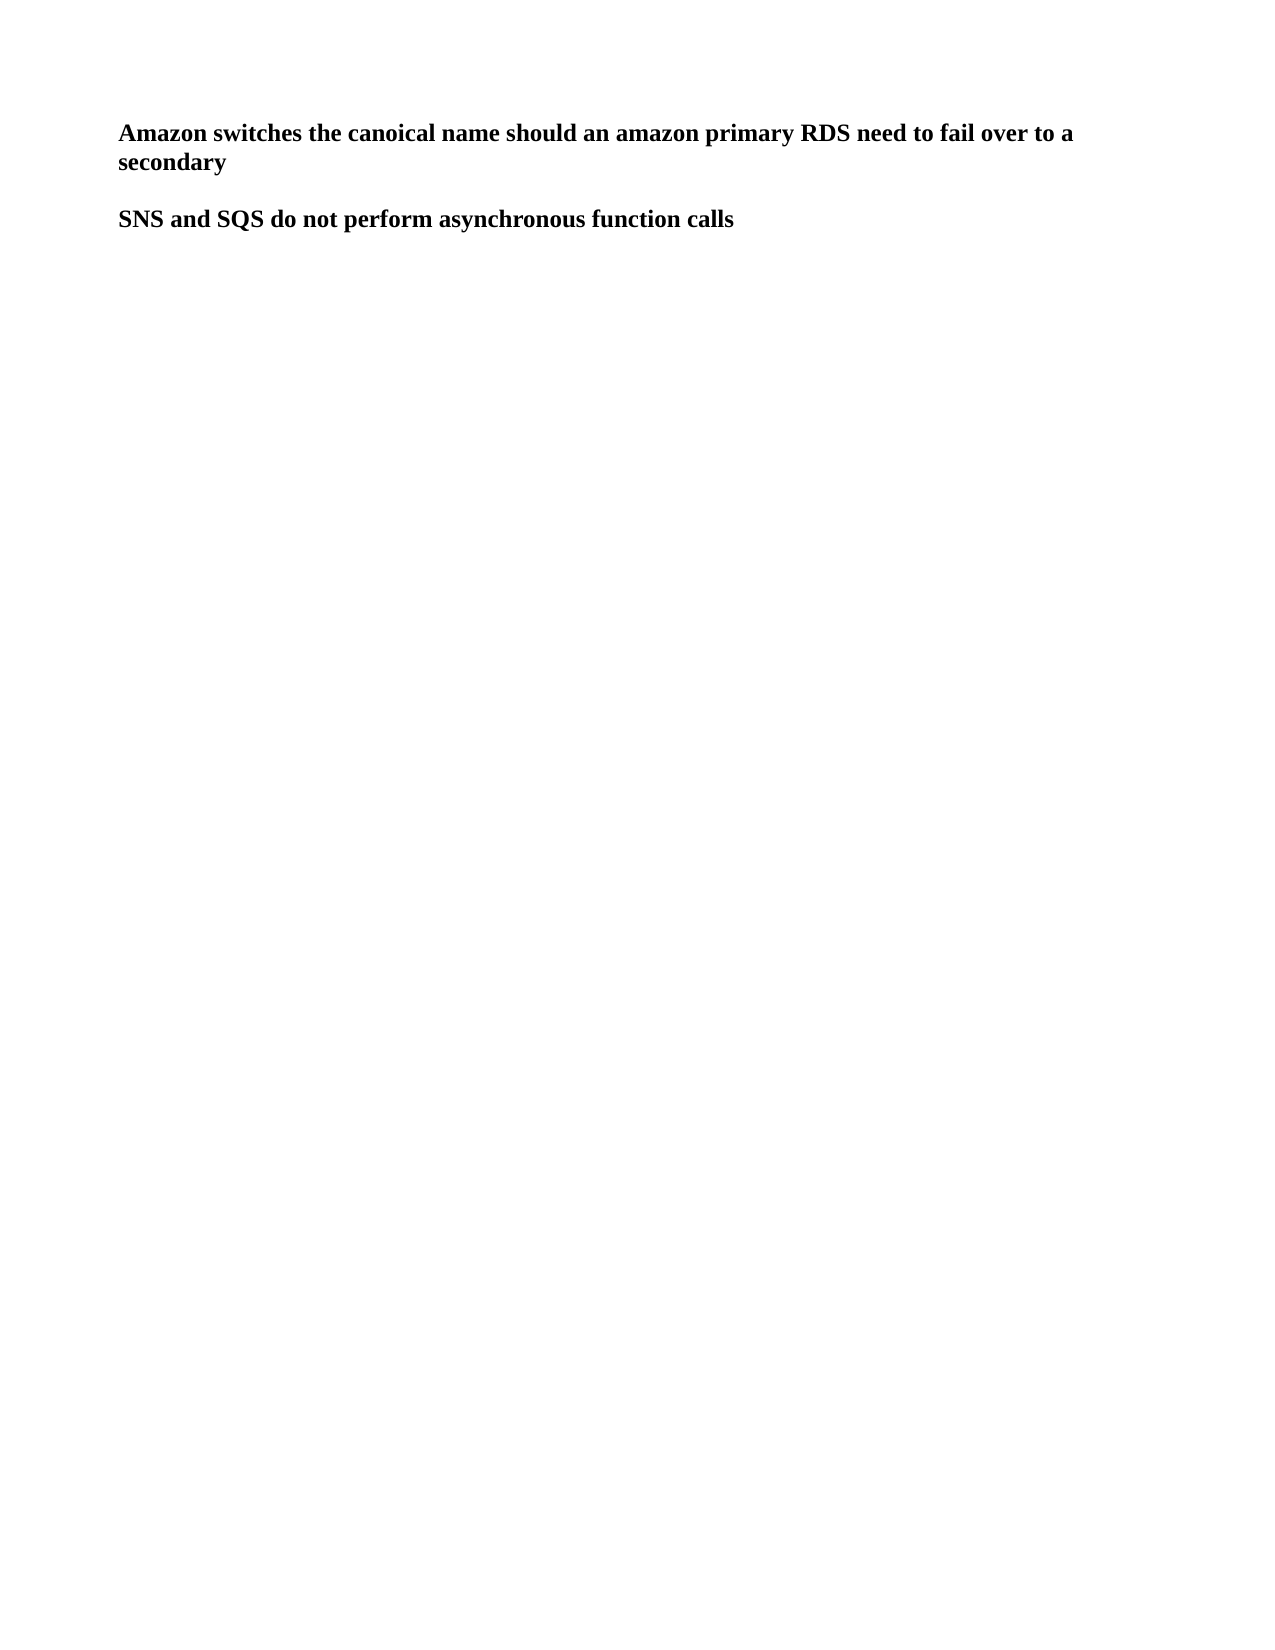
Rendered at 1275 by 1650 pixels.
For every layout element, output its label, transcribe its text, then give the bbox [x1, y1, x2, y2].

text Amazon switches the canoical name should an amazon primary RDS need to fail over to a secondary [118, 118, 1157, 176]
text SNS and SQS do not perform asynchronous function calls [118, 204, 1157, 233]
